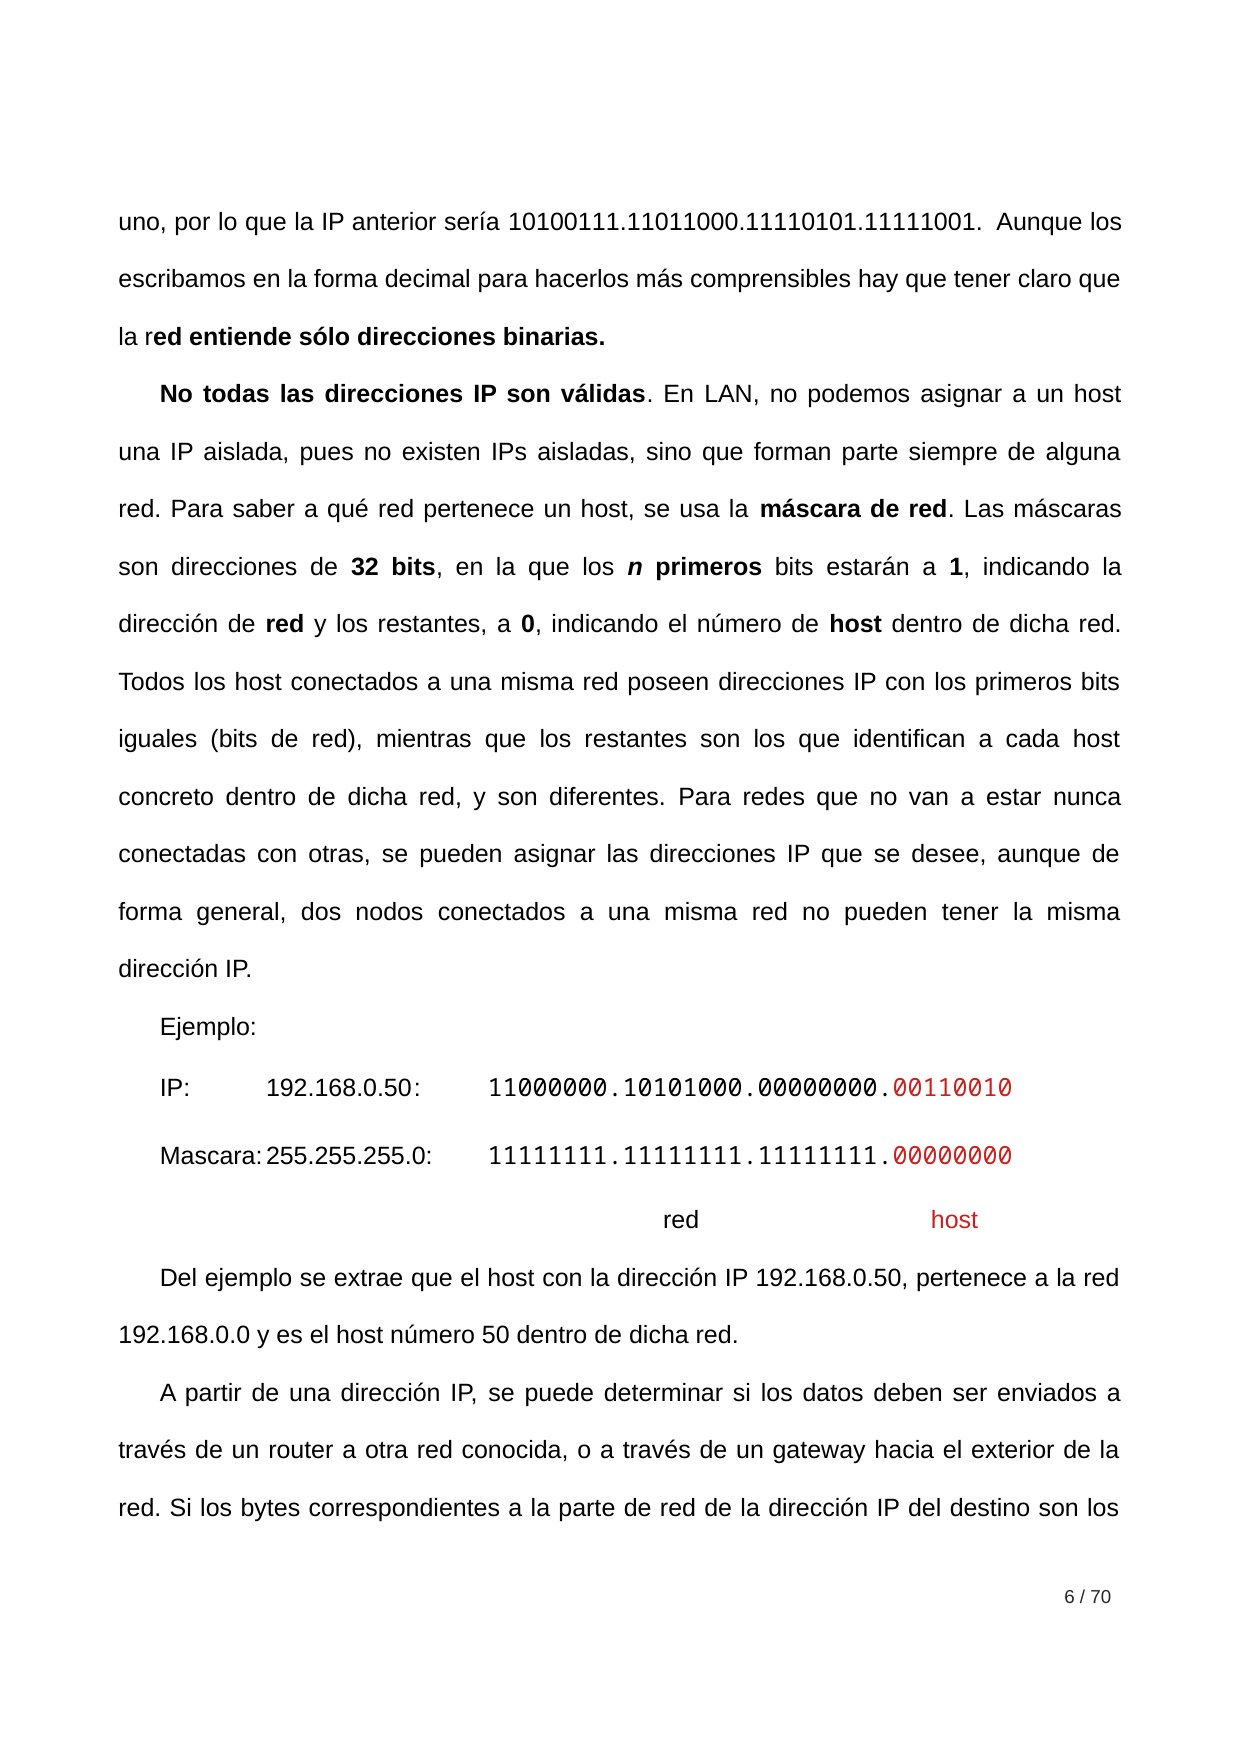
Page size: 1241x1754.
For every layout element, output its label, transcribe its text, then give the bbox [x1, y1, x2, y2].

text Del ejemplo se extrae que el host con la dirección IP 192.168.0.50, pertenece a la red 192.168.0.0 y es el host número 50 dentro de dicha red. [118, 1263, 1122, 1349]
text Ejemplo: [118, 1012, 1122, 1040]
text red host [118, 1205, 1122, 1234]
text No todas las direcciones IP son válidas. En LAN, no podemos asignar a un host una IP aislada, pues no existen IPs aisladas, sino que forman parte siempre de alguna red. Para saber a qué red pertenece un host, se usa la máscara de red. Las máscaras son direcciones de 32 bits, en la que los n primeros bits estarán a 1, indicando la dirección de red y los restantes, a 0, indicando el número de host dentro de dicha red. Todos los host conectados a una misma red poseen direcciones IP con los primeros bits iguales (bits de red), mientras que los restantes son los que identifican a cada host concreto dentro de dicha red, y son diferentes. Para redes que no van a estar nunca conectadas con otras, se pueden asignar las direcciones IP que se desee, aunque de forma general, dos nodos conectados a una misma red no pueden tener la misma dirección IP. [118, 379, 1122, 983]
text A partir de una dirección IP, se puede determinar si los datos deben ser enviados a través de un router a otra red conocida, o a través de un gateway hacia el exterior de la red. Si los bytes correspondientes a la parte de red de la dirección IP del destino son los [118, 1378, 1122, 1522]
text uno, por lo que la IP anterior sería 10100111.11011000.11110101.11111001. Aunque los escribamos en la forma decimal para hacerlos más comprensibles hay que tener claro que la red entiende sólo direcciones binarias. [118, 207, 1122, 350]
text Mascara: 255.255.255.0: 11111111.11111111.11111111.00000000 [118, 1137, 1122, 1171]
text IP: 192.168.0.50 : 11000000.10101000.00000000.00110010 [118, 1069, 1122, 1103]
